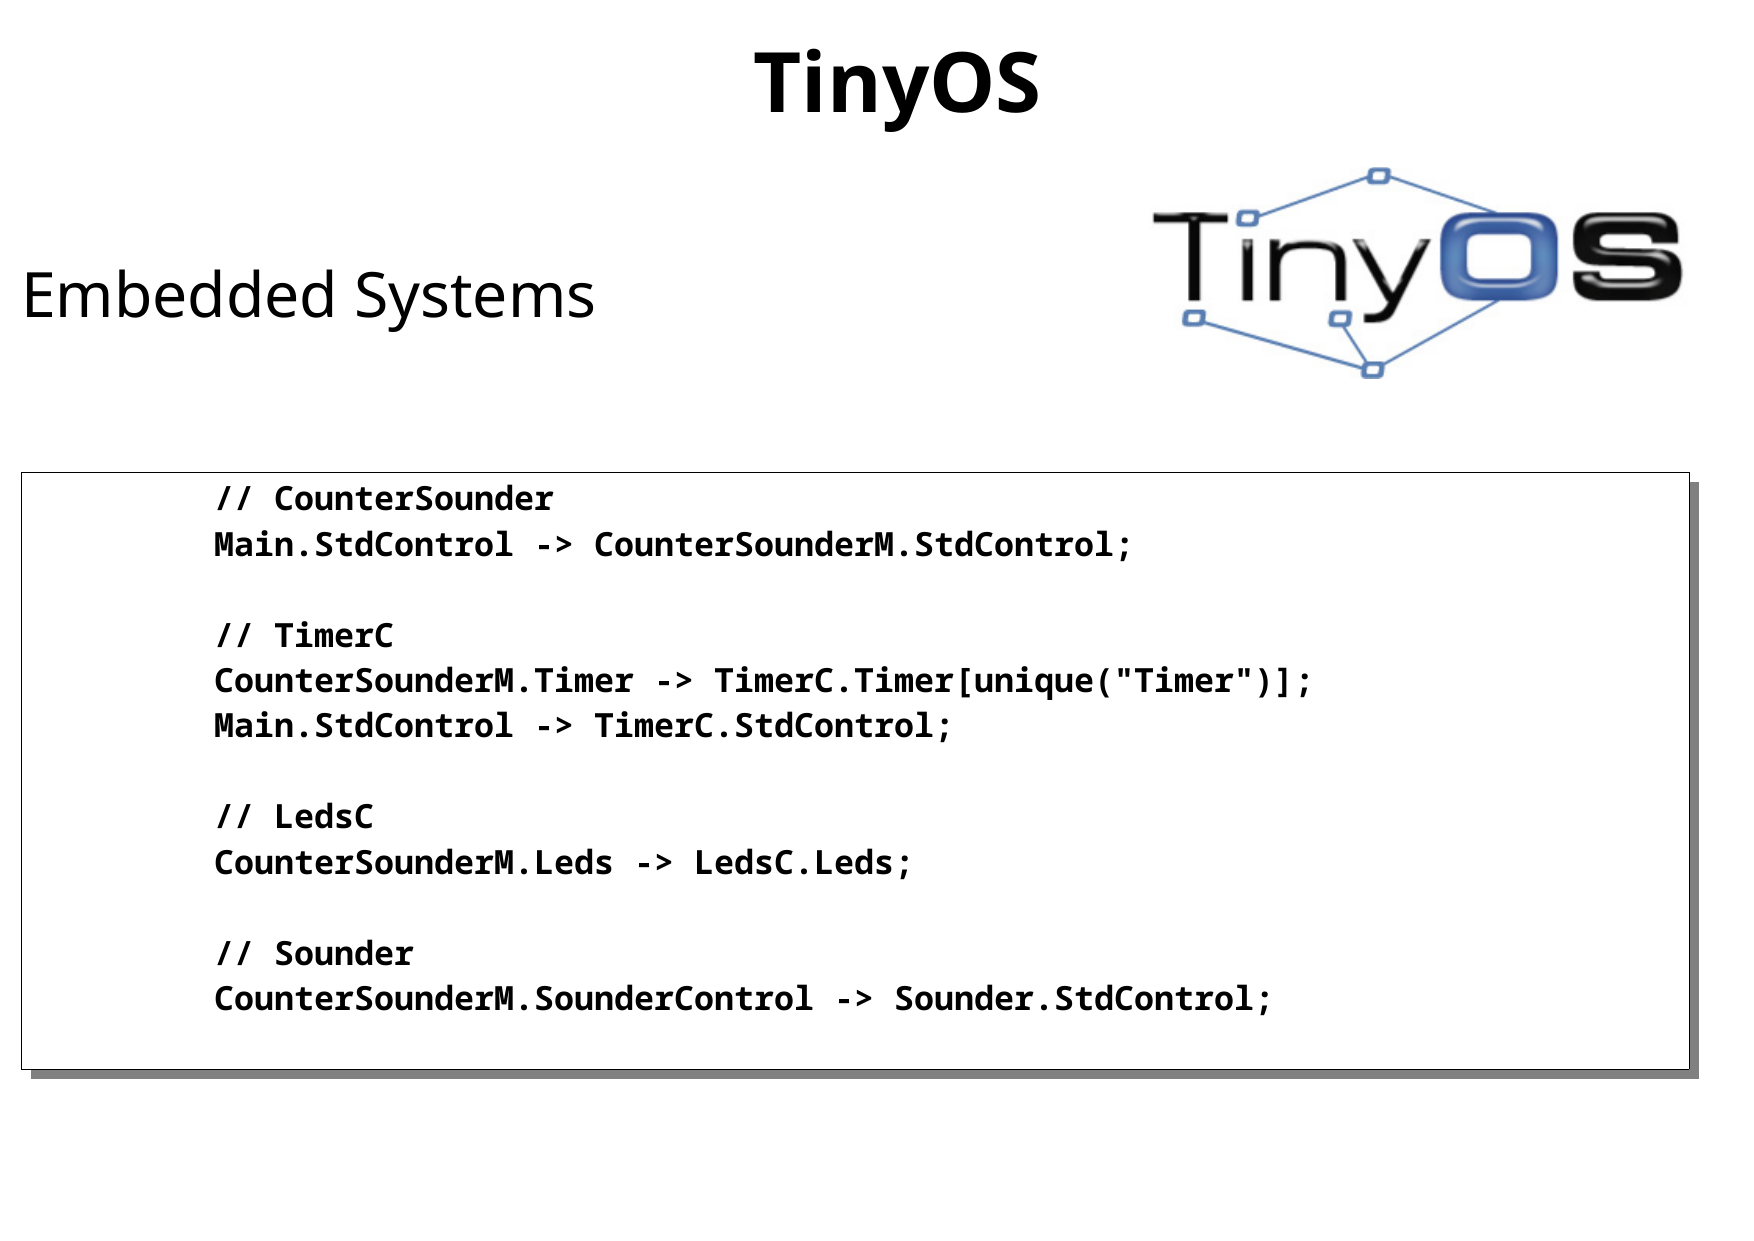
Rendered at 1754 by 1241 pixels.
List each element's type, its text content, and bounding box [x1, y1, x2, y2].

text // Sounder [22, 926, 1689, 972]
text [1689, 251, 1699, 336]
text CounterSounderM.Timer -> TimerC.Timer[unique("Timer")]; [22, 654, 1689, 699]
text Main.StdControl -> TimerC.StdControl; [22, 699, 1689, 748]
text Main.StdControl -> CounterSounderM.StdControl; [22, 517, 1689, 566]
text // TimerC [22, 608, 1689, 654]
text // LedsC [22, 790, 1689, 835]
list TinyOS [21, 23, 1699, 137]
text CounterSounderM.SounderControl -> Sounder.StdControl; [22, 972, 1689, 1020]
text CounterSounderM.Leds -> LedsC.Leds; [22, 835, 1689, 884]
picture [1137, 167, 1689, 379]
text // CounterSounder [22, 473, 1689, 517]
text Embedded Systems [21, 251, 1137, 336]
